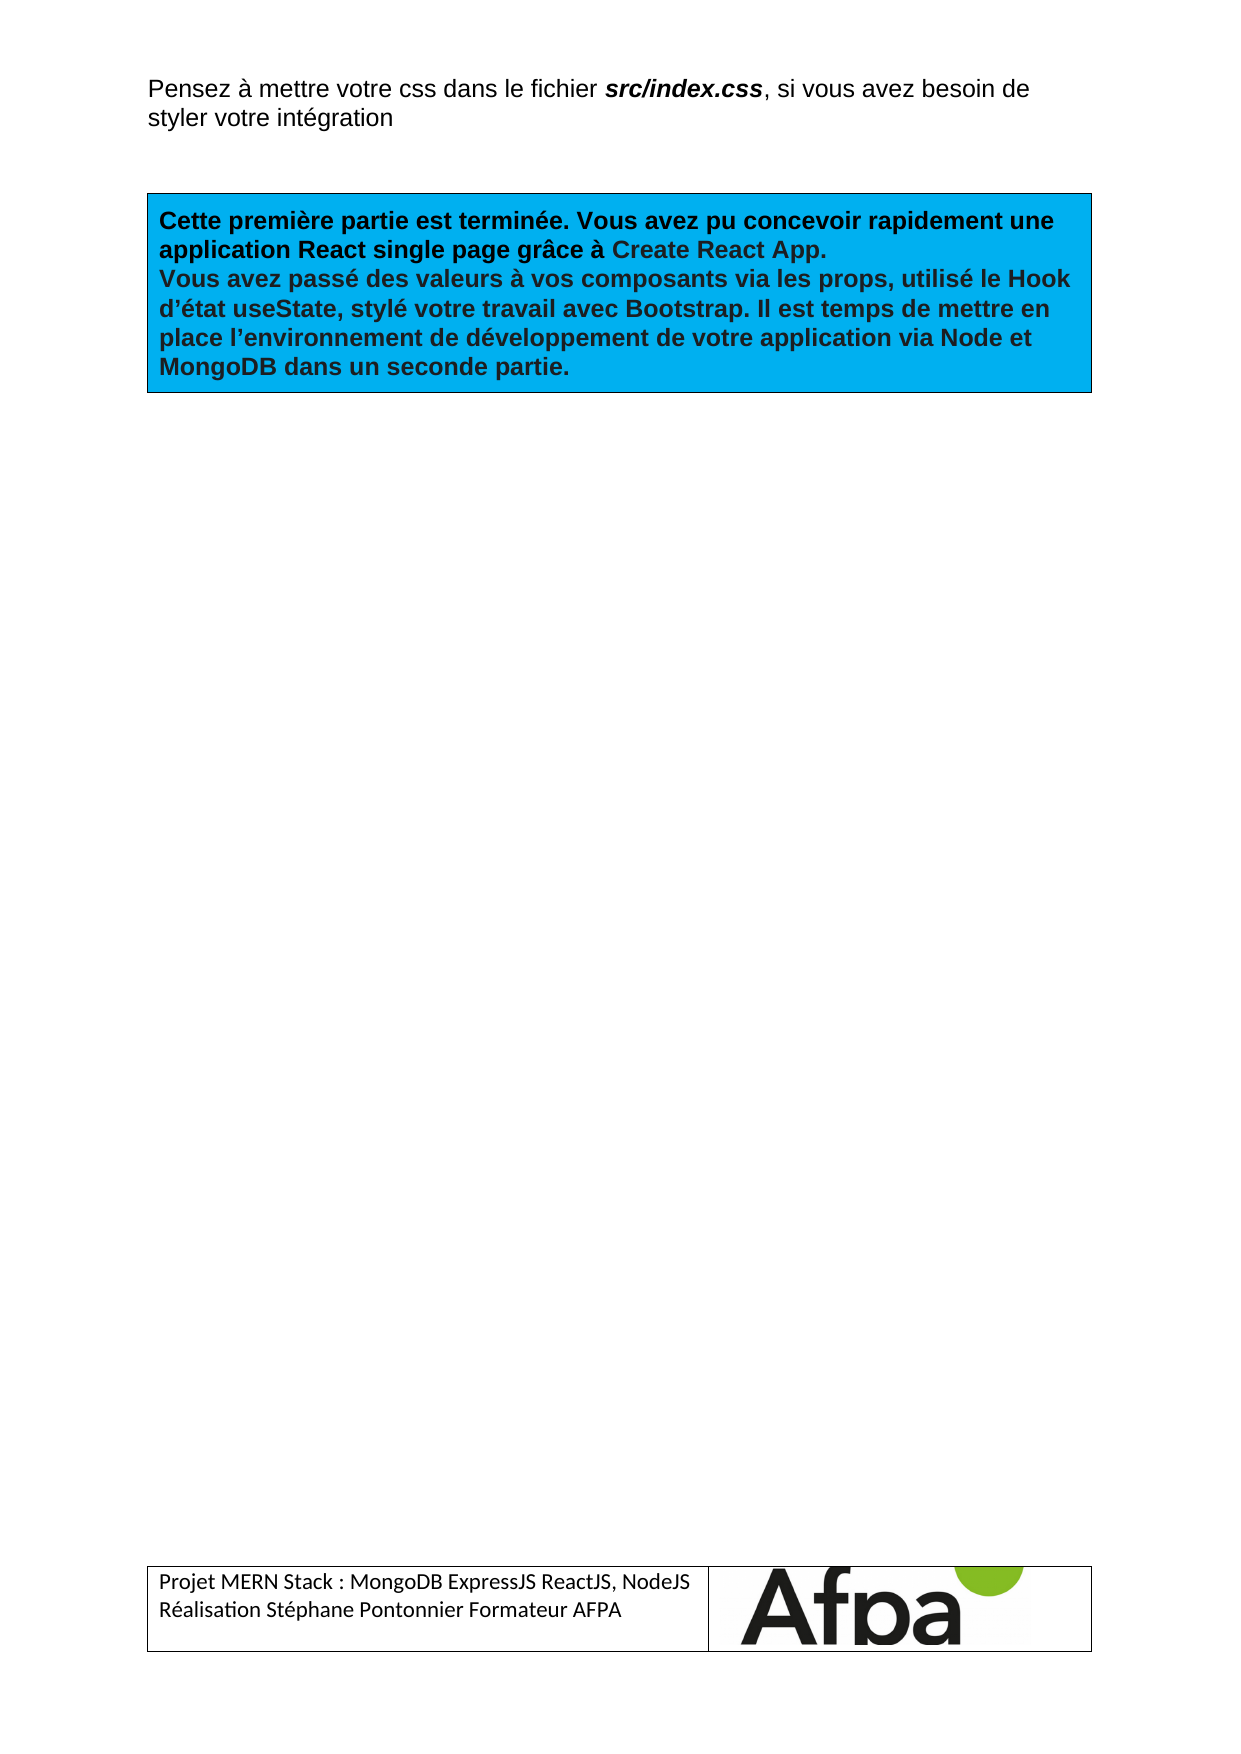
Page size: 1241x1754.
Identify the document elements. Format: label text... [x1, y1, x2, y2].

text Pensez à mettre votre css dans le fichier src/index.css, si vous avez besoin de styler votre intégration [148, 74, 1093, 131]
table_header Cette première partie est terminée. Vous avez pu concevoir rapidement une application React single page grâce à Create React App. Vous avez passé des valeurs à vos composants via les props, utilisé le Hook d’état useState, stylé votre travail avec Bootstrap. Il est temps de mettre en place l’environnement de développement de votre application via Node et MongoDB dans un seconde partie. [148, 194, 1091, 392]
